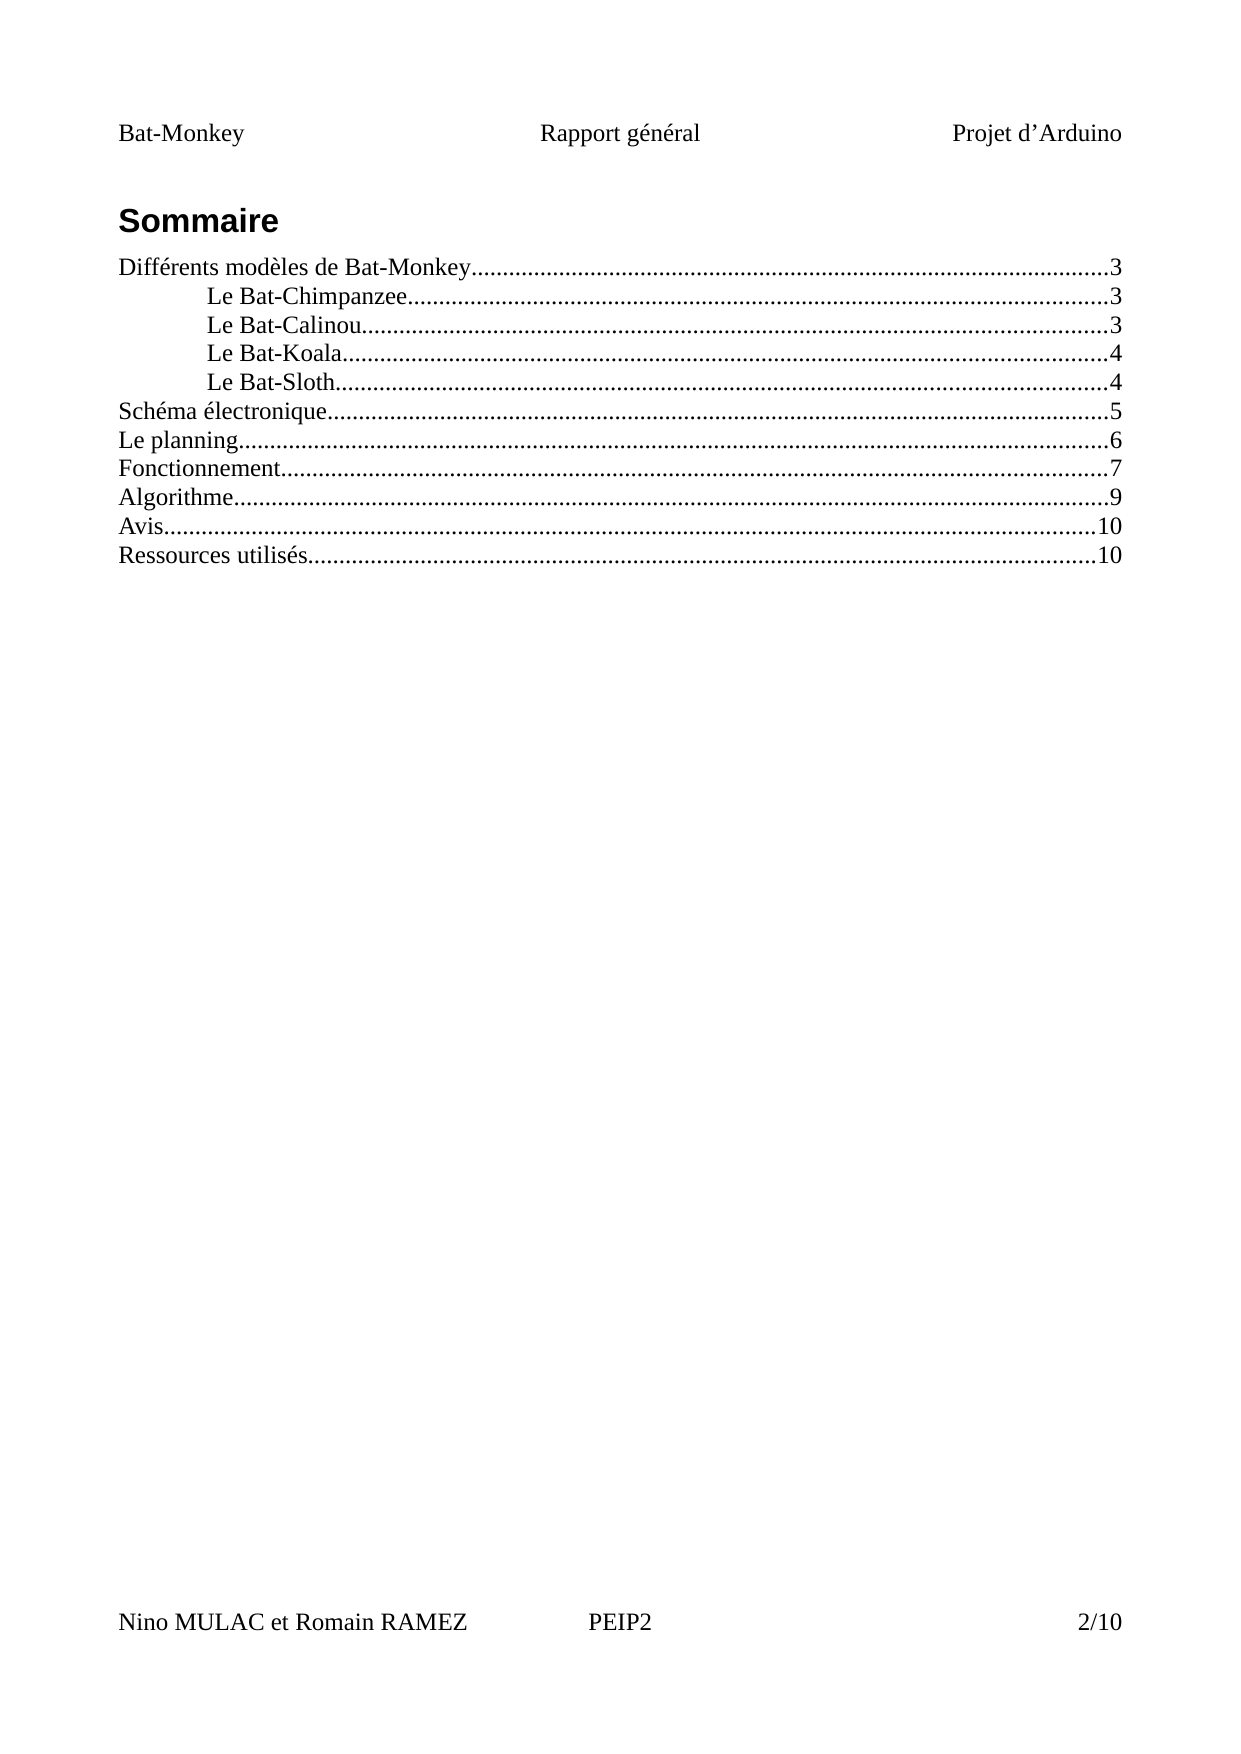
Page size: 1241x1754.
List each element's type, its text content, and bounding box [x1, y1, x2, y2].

text Le Bat-Sloth 4 [207, 367, 1122, 396]
subtitle Sommaire [118, 201, 1122, 240]
text Le Bat-Koala 4 [207, 338, 1122, 367]
text Schéma électronique 5 [118, 396, 1122, 425]
text Le planning 6 [118, 425, 1122, 453]
text Fonctionnement 7 [118, 453, 1122, 482]
text Avis 10 [118, 511, 1122, 540]
text Algorithme 9 [118, 482, 1122, 511]
text Ressources utilisés 10 [118, 540, 1122, 568]
text Le Bat-Chimpanzee 3 [207, 281, 1122, 310]
text Le Bat-Calinou 3 [207, 310, 1122, 338]
text Différents modèles de Bat-Monkey 3 [118, 252, 1122, 281]
